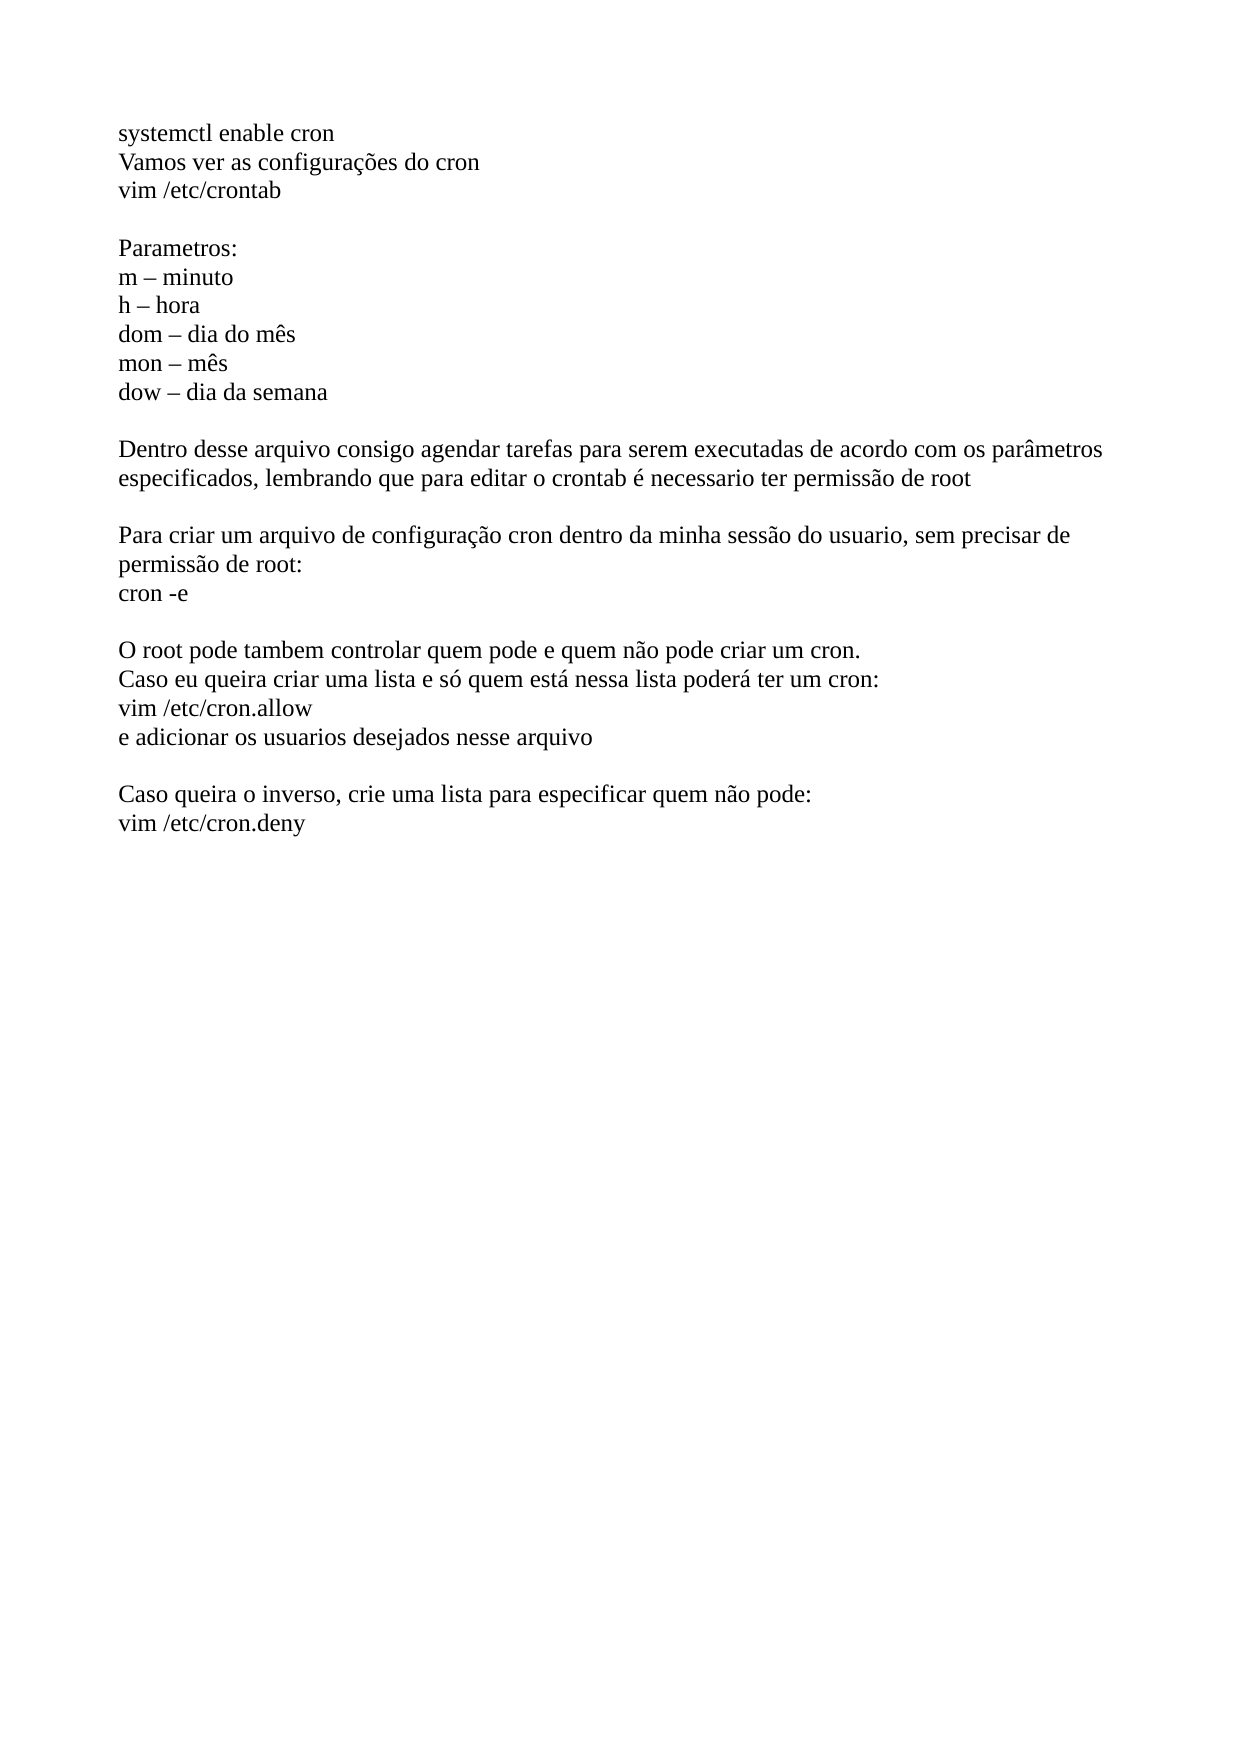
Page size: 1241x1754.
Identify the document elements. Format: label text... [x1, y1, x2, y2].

text Caso queira o inverso, crie uma lista para especificar quem não pode: [118, 779, 1122, 808]
text systemctl enable cron [118, 118, 1122, 147]
text dow – dia da semana [118, 377, 1122, 406]
text Caso eu queira criar uma lista e só quem está nessa lista poderá ter um cron: [118, 664, 1122, 693]
text Dentro desse arquivo consigo agendar tarefas para serem executadas de acordo com os parâmetros especificados, lembrando que para editar o crontab é necessario ter permissão de root [118, 434, 1122, 492]
text Parametros: [118, 233, 1122, 262]
text e adicionar os usuarios desejados nesse arquivo [118, 722, 1122, 751]
text h – hora [118, 291, 1122, 319]
text cron -e [118, 578, 1122, 607]
text m – minuto [118, 262, 1122, 291]
text dom – dia do mês [118, 319, 1122, 348]
text mon – mês [118, 348, 1122, 377]
text vim /etc/cron.deny [118, 808, 1122, 837]
text vim /etc/cron.allow [118, 693, 1122, 722]
text Para criar um arquivo de configuração cron dentro da minha sessão do usuario, sem precisar de permissão de root: [118, 521, 1122, 578]
text O root pode tambem controlar quem pode e quem não pode criar um cron. [118, 636, 1122, 664]
text vim /etc/crontab [118, 176, 1122, 204]
text Vamos ver as configurações do cron [118, 147, 1122, 176]
